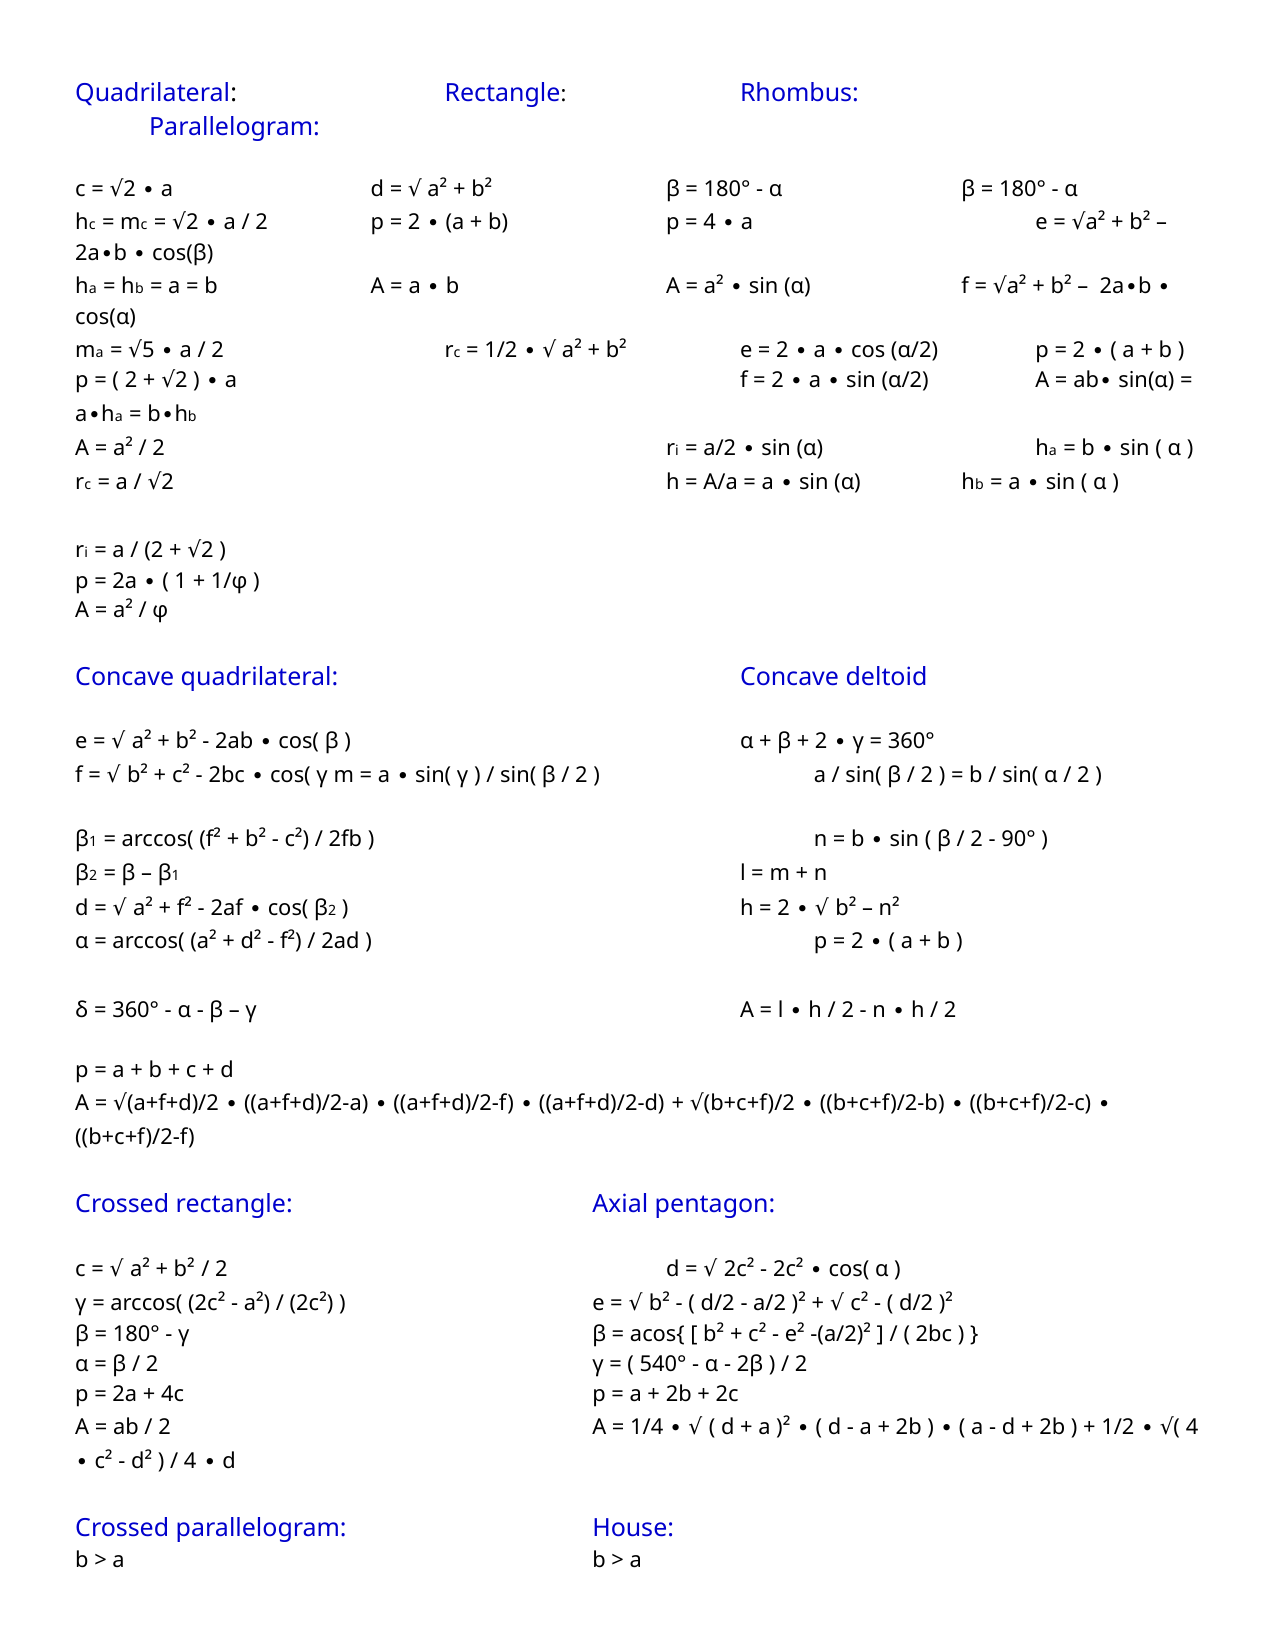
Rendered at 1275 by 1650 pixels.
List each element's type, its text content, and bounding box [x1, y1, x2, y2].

text e = √ a² + b² - 2ab ∙ cos( β ) α + β + 2 ∙ γ = 360° f = √ b² + c² - 2bc ∙ cos( γ m = a ∙ sin( γ ) / sin( β / 2 ) a / sin( β / 2 ) = b / sin( α / 2 ) β1 = arccos( (f² + b² - c²) / 2fb ) n = b ∙ sin ( β / 2 - 90° ) β2 = β – β1 l = m + n [75, 722, 1200, 888]
text A = a² / φ [75, 594, 1200, 624]
text α = arccos( (a² + d² - f²) / 2ad ) p = 2 ∙ ( a + b ) δ = 360° - α - β – γ A = l ∙ h / 2 - n ∙ h / 2 [75, 922, 1200, 1054]
text Crossed rectangle: Axial pentagon: [75, 1186, 1200, 1220]
text d = √ a² + f² - 2af ∙ cos( β2 ) h = 2 ∙ √ b² – n² [75, 888, 1200, 922]
text b > a b > a [75, 1544, 1200, 1573]
text c = √ a² + b² / 2 d = √ 2c² - 2c² ∙ cos( α ) γ = arccos( (2c² - a²) / (2c²) ) e = √ b² - ( d/2 - a/2 )² + √ c² - ( d/2 )² β = 180° - γ β = acos{ [ b² + c² - e² -(a/2)² ] / ( 2bc ) } α = β / 2 γ = ( 540° - α - 2β ) / 2 p = 2a + 4c p = a + 2b + 2c A = ab / 2 A = 1/4 ∙ √ ( d + a )² ∙ ( d - a + 2b ) ∙ ( a - d + 2b ) + 1/2 ∙ √( 4 ∙ c² - d² ) / 4 ∙ d [75, 1250, 1200, 1476]
text Crossed parallelogram: House: [75, 1510, 1200, 1544]
text Quadrilateral: Rectangle: Rhombus: Parallelogram: [75, 75, 1200, 143]
text A = √(a+f+d)/2 ∙ ((a+f+d)/2-a) ∙ ((a+f+d)/2-f) ∙ ((a+f+d)/2-d) + √(b+c+f)/2 ∙ ((b+c+f)/2-b) ∙ ((b+c+f)/2-c) ∙ ((b+c+f)/2-f) [75, 1084, 1200, 1186]
text Concave quadrilateral: Concave deltoid [75, 658, 1200, 692]
text c = √2 ∙ a d = √ a² + b² β = 180° - α β = 180° - α hc = mc = √2 ∙ a / 2 p = 2 ∙ (a + b) p = 4 ∙ a e = √a² + b² – 2a∙b ∙ cos(β) ha = hb = a = b A = a ∙ b A = a² ∙ sin (α) f = √a² + b² – 2a∙b ∙ cos(α) ma = √5 ∙ a / 2 rc = 1/2 ∙ √ a² + b² e = 2 ∙ a ∙ cos (α/2) p = 2 ∙ ( a + b ) p = ( 2 + √2 ) ∙ a f = 2 ∙ a ∙ sin (α/2) A = ab∙ sin(α) = a∙ha = b∙hb A = a² / 2 ri = a/2 ∙ sin (α) ha = b ∙ sin ( α ) rc = a / √2 h = A/a = a ∙ sin (α) hb = a ∙ sin ( α ) ri = a / (2 + √2 ) p = 2a ∙ ( 1 + 1/φ ) [75, 173, 1200, 594]
text p = a + b + c + d [75, 1054, 1200, 1084]
